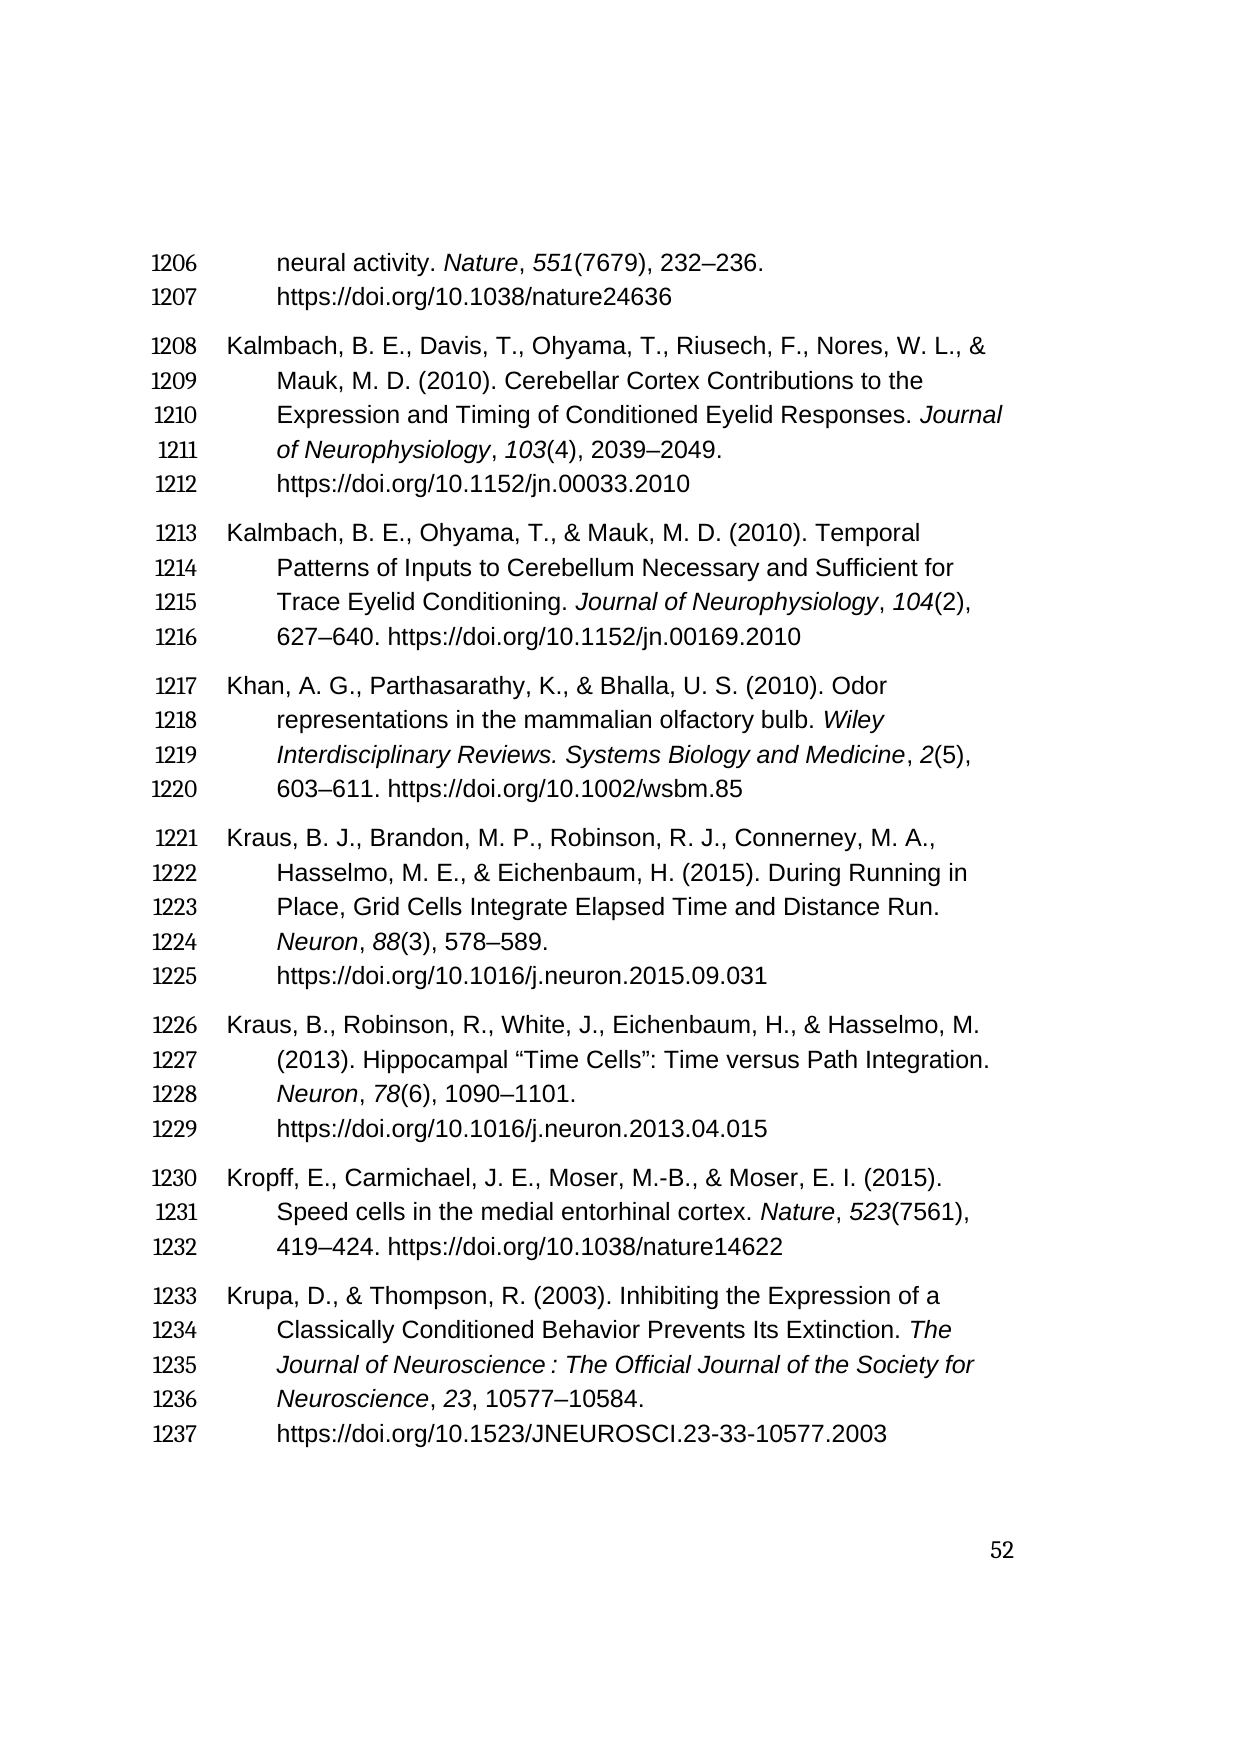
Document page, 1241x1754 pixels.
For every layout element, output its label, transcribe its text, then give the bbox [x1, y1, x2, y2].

text Kraus, B., Robinson, R., White, J., Eichenbaum, H., & Hasselmo, M. (2013). Hippocampal “Time Cells”: Time versus Path Integration. Neuron, 78(6), 1090–1101. https://doi.org/10.1016/j.neuron.2013.04.015 [226, 1010, 1014, 1142]
text neural activity. Nature, 551(7679), 232–236. https://doi.org/10.1038/nature24636 [226, 248, 1014, 311]
text Kalmbach, B. E., Ohyama, T., & Mauk, M. D. (2010). Temporal Patterns of Inputs to Cerebellum Necessary and Sufficient for Trace Eyelid Conditioning. Journal of Neurophysiology, 104(2), 627–640. https://doi.org/10.1152/jn.00169.2010 [226, 518, 1014, 650]
text Kraus, B. J., Brandon, M. P., Robinson, R. J., Connerney, M. A., Hasselmo, M. E., & Eichenbaum, H. (2015). During Running in Place, Grid Cells Integrate Elapsed Time and Distance Run. Neuron, 88(3), 578–589. https://doi.org/10.1016/j.neuron.2015.09.031 [226, 823, 1014, 990]
text Kalmbach, B. E., Davis, T., Ohyama, T., Riusech, F., Nores, W. L., & Mauk, M. D. (2010). Cerebellar Cortex Contributions to the Expression and Timing of Conditioned Eyelid Responses. Journal of Neurophysiology, 103(4), 2039–2049. https://doi.org/10.1152/jn.00033.2010 [226, 331, 1014, 498]
text Krupa, D., & Thompson, R. (2003). Inhibiting the Expression of a Classically Conditioned Behavior Prevents Its Extinction. The Journal of Neuroscience : The Official Journal of the Society for Neuroscience, 23, 10577–10584. https://doi.org/10.1523/JNEUROSCI.23-33-10577.2003 [226, 1281, 1014, 1447]
text Khan, A. G., Parthasarathy, K., & Bhalla, U. S. (2010). Odor representations in the mammalian olfactory bulb. Wiley Interdisciplinary Reviews. Systems Biology and Medicine, 2(5), 603–611. https://doi.org/10.1002/wsbm.85 [226, 671, 1014, 803]
text Kropff, E., Carmichael, J. E., Moser, M.-B., & Moser, E. I. (2015). Speed cells in the medial entorhinal cortex. Nature, 523(7561), 419–424. https://doi.org/10.1038/nature14622 [226, 1163, 1014, 1260]
